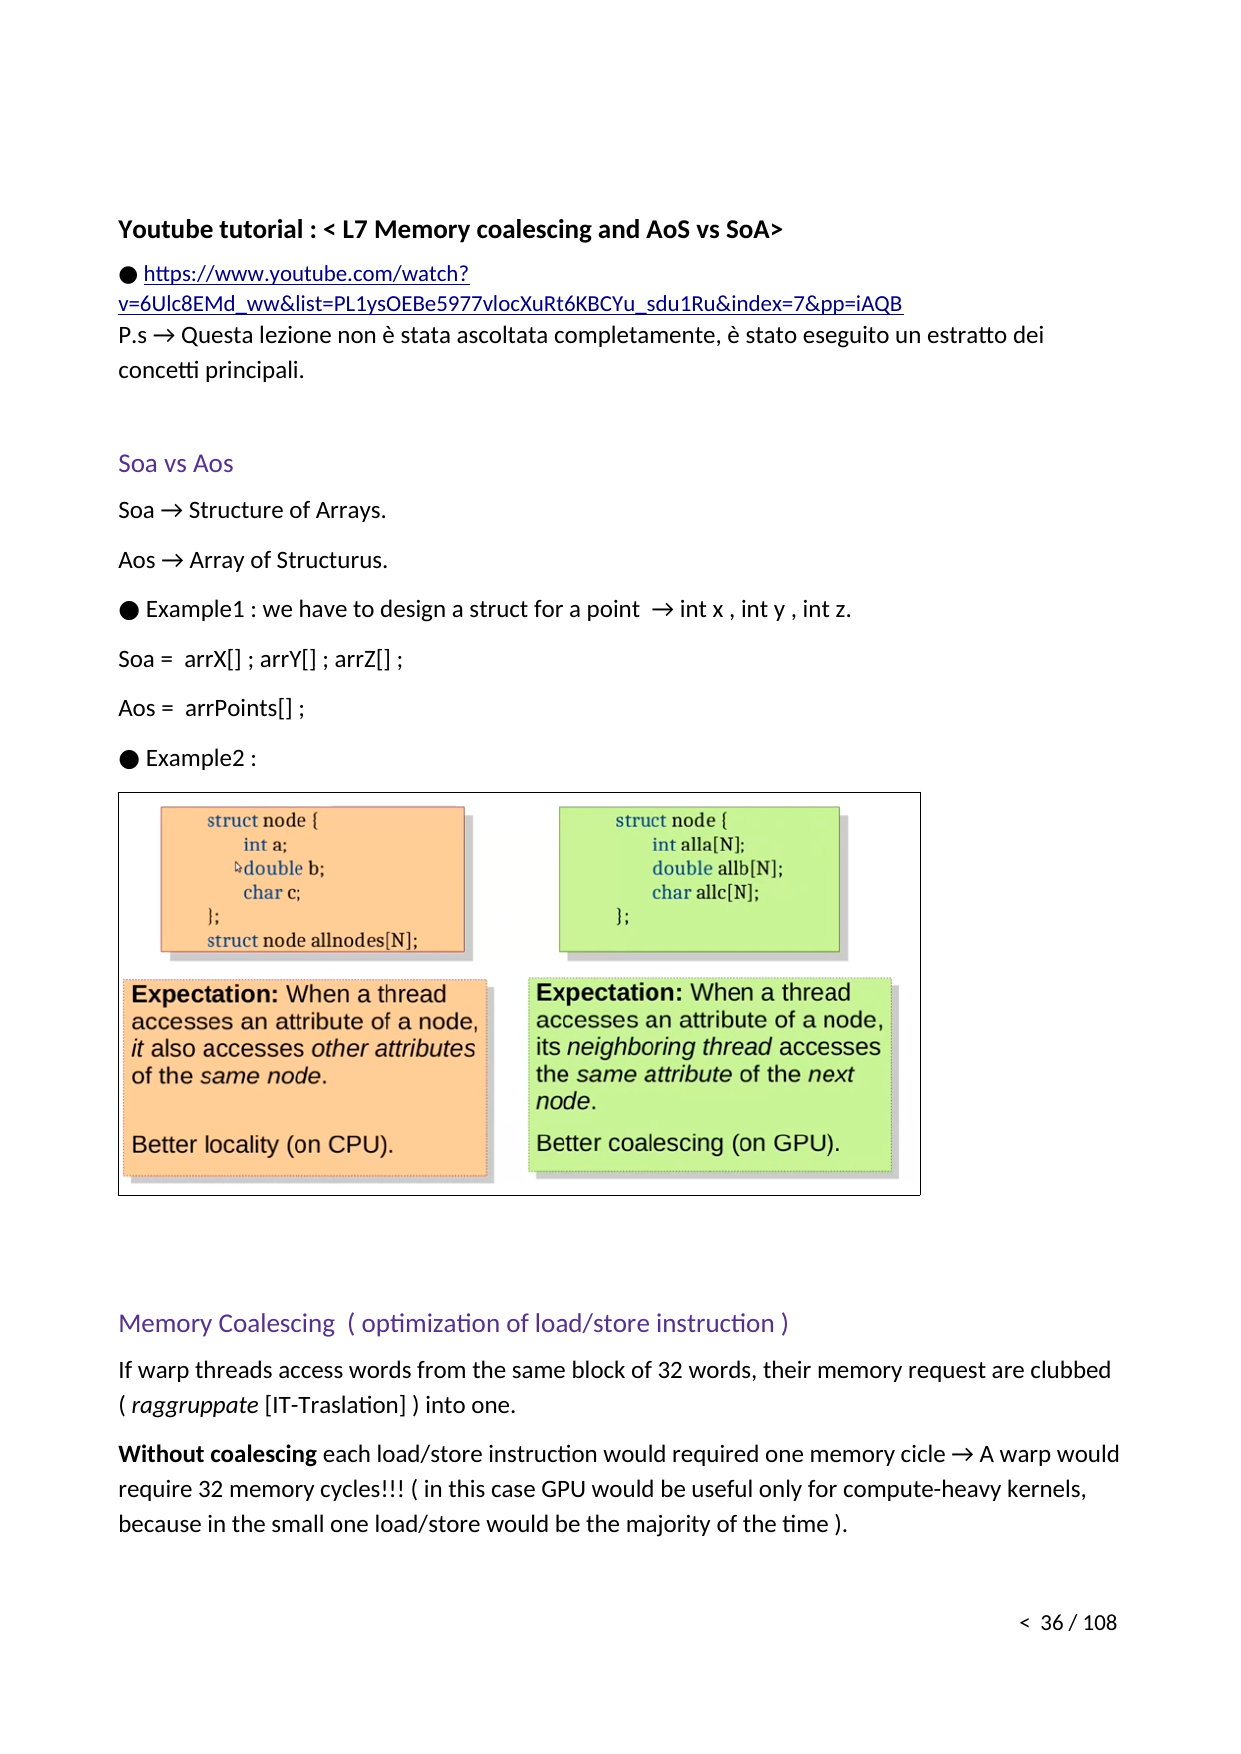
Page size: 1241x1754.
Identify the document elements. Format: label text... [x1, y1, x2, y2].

subtitle Memory Coalescing ( optimization of load/store instruction ) [118, 1306, 1122, 1339]
picture [121, 794, 917, 1192]
text Soa → Structure of Arrays. [118, 494, 1122, 525]
text Aos → Array of Structurus. [118, 544, 1122, 574]
text Soa = arrX[] ; arrY[] ; arrZ[] ; [118, 643, 1122, 673]
subtitle Soa vs Aos [118, 446, 1122, 479]
text P.s → Questa lezione non è stata ascoltata completamente, è stato eseguito un estratto dei concetti principali. [118, 319, 1122, 385]
text Without coalescing each load/store instruction would required one memory cicle → A warp would require 32 memory cycles!!! ( in this case GPU would be useful only for compute-heavy kernels, because in the small one load/store would be the majority of the time ). [118, 1438, 1122, 1539]
text Aos = arrPoints[] ; [118, 692, 1122, 723]
text If warp threads access words from the same block of 32 words, their memory request are clubbed ( raggruppate [IT-Traslation] ) into one. [118, 1354, 1122, 1419]
subtitle Youtube tutorial : < L7 Memory coalescing and AoS vs SoA> [118, 212, 1122, 245]
text ● https://www.youtube.com/watch?v=6Ulc8EMd_ww&list=PL1ysOEBe5977vlocXuRt6KBCYu_sdu1Ru&index=7&pp=iAQB [118, 259, 1122, 317]
text ● Example1 : we have to design a struct for a point → int x , int y , int z. [118, 593, 1122, 624]
text ● Example2 : [118, 742, 1122, 773]
